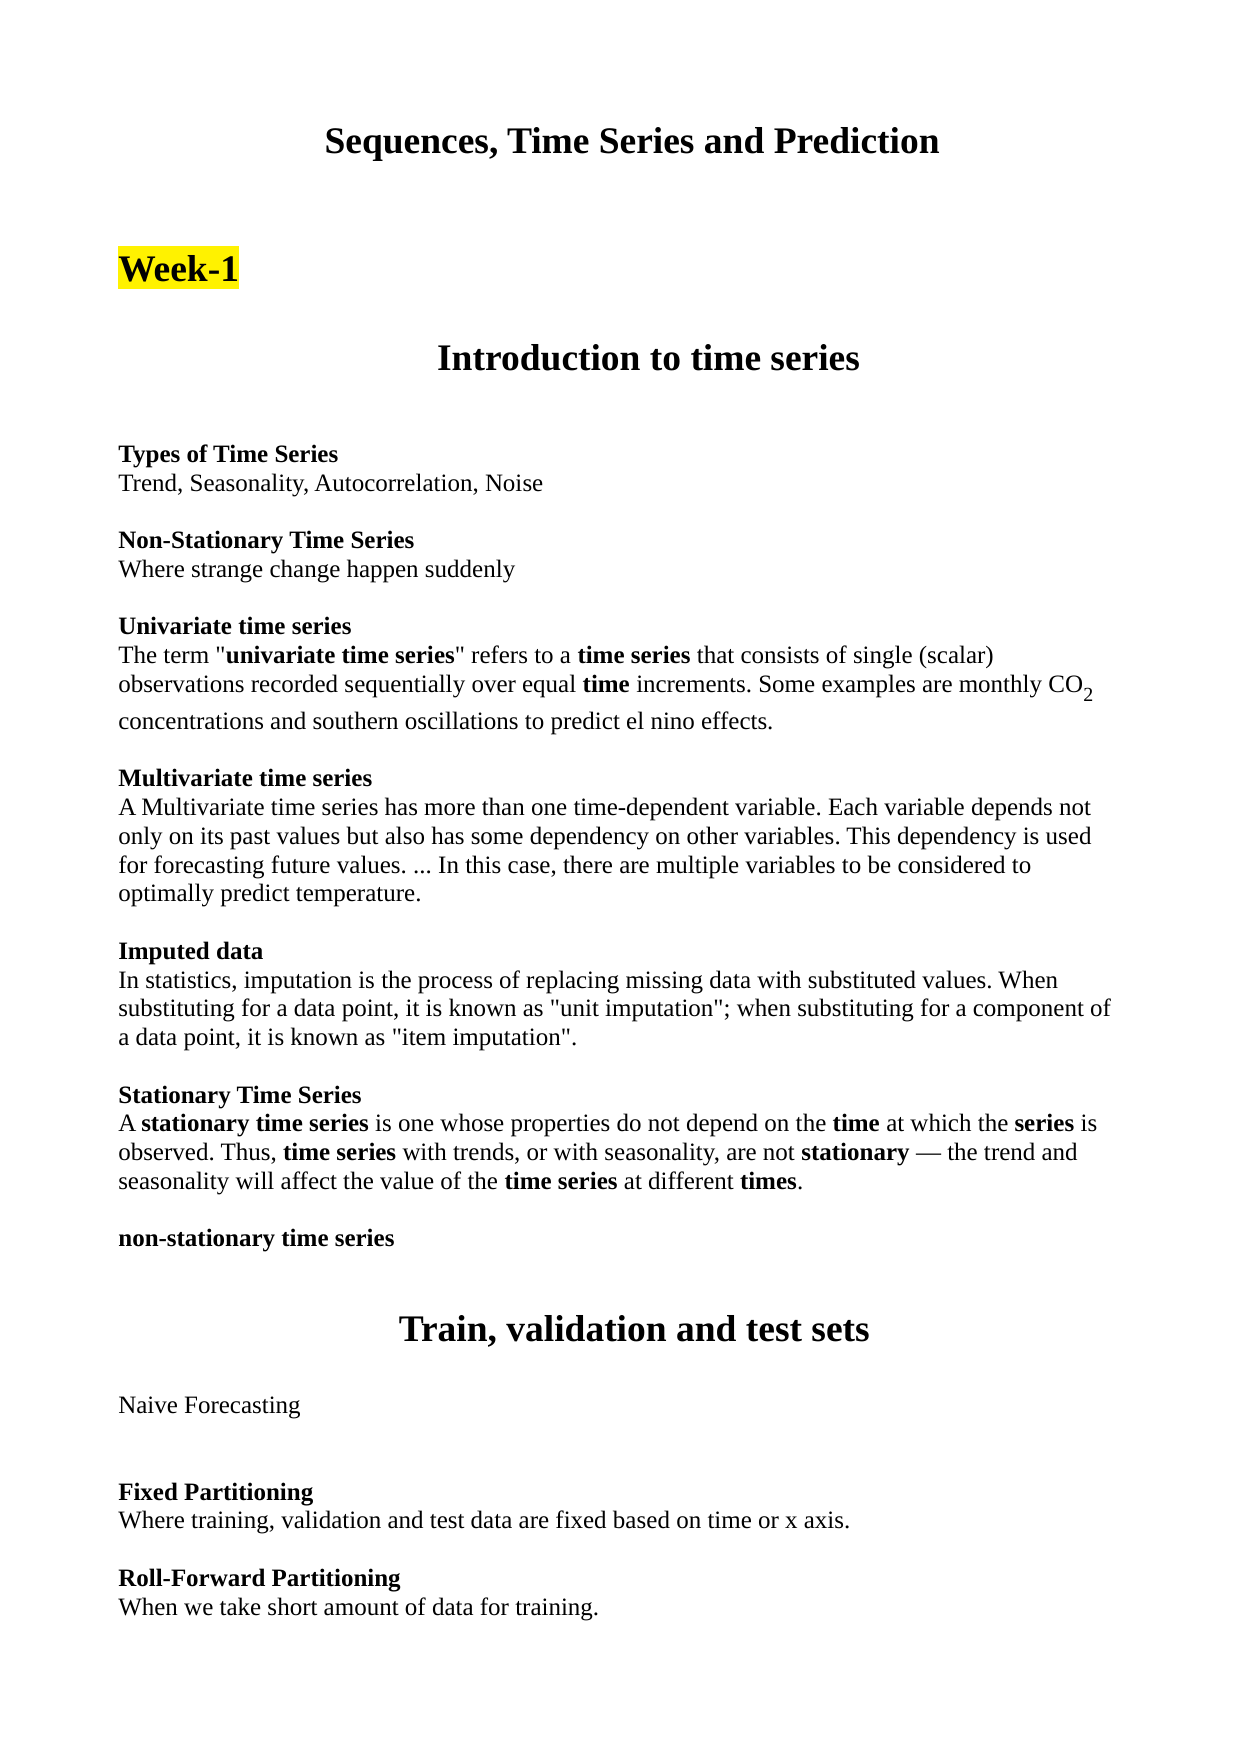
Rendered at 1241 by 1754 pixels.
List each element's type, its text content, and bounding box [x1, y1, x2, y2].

text In statistics, imputation is the process of replacing missing data with substituted values. When substituting for a data point, it is known as "unit imputation"; when substituting for a component of a data point, it is known as "item imputation". [118, 965, 1122, 1051]
text non-stationary time series [118, 1223, 1122, 1252]
text The term "univariate time series" refers to a time series that consists of single (scalar) observations recorded sequentially over equal time increments. Some examples are monthly CO2 concentrations and southern oscillations to predict el nino effects. [118, 640, 1122, 735]
text Trend, Seasonality, Autocorrelation, Noise [118, 468, 1122, 496]
text A stationary time series is one whose properties do not depend on the time at which the series is observed. Thus, time series with trends, or with seasonality, are not stationary — the trend and seasonality will affect the value of the time series at different times. [118, 1108, 1122, 1195]
text Where training, validation and test data are fixed based on time or x axis. [118, 1505, 1122, 1534]
text Week-1 [118, 246, 1122, 289]
text Multivariate time series [118, 763, 1122, 792]
text Types of Time Series [118, 439, 1122, 468]
text Fixed Partitioning [118, 1477, 1122, 1505]
text Stationary Time Series [118, 1080, 1122, 1108]
text Univariate time series [118, 611, 1122, 640]
text When we take short amount of data for training. [118, 1592, 1122, 1620]
text Roll-Forward Partitioning [118, 1563, 1122, 1592]
text Naive Forecasting [118, 1390, 1122, 1419]
subtitle Train, validation and test sets [118, 1306, 1122, 1349]
text A Multivariate time series has more than one time-dependent variable. Each variable depends not only on its past values but also has some dependency on other variables. This dependency is used for forecasting future values. ... In this case, there are multiple variables to be considered to optimally predict temperature. [118, 792, 1122, 907]
text Where strange change happen suddenly [118, 554, 1122, 583]
text Imputed data [118, 936, 1122, 965]
text Non-Stationary Time Series [118, 525, 1122, 554]
subtitle Introduction to time series [118, 336, 1122, 379]
text Sequences, Time Series and Prediction [118, 118, 1122, 161]
